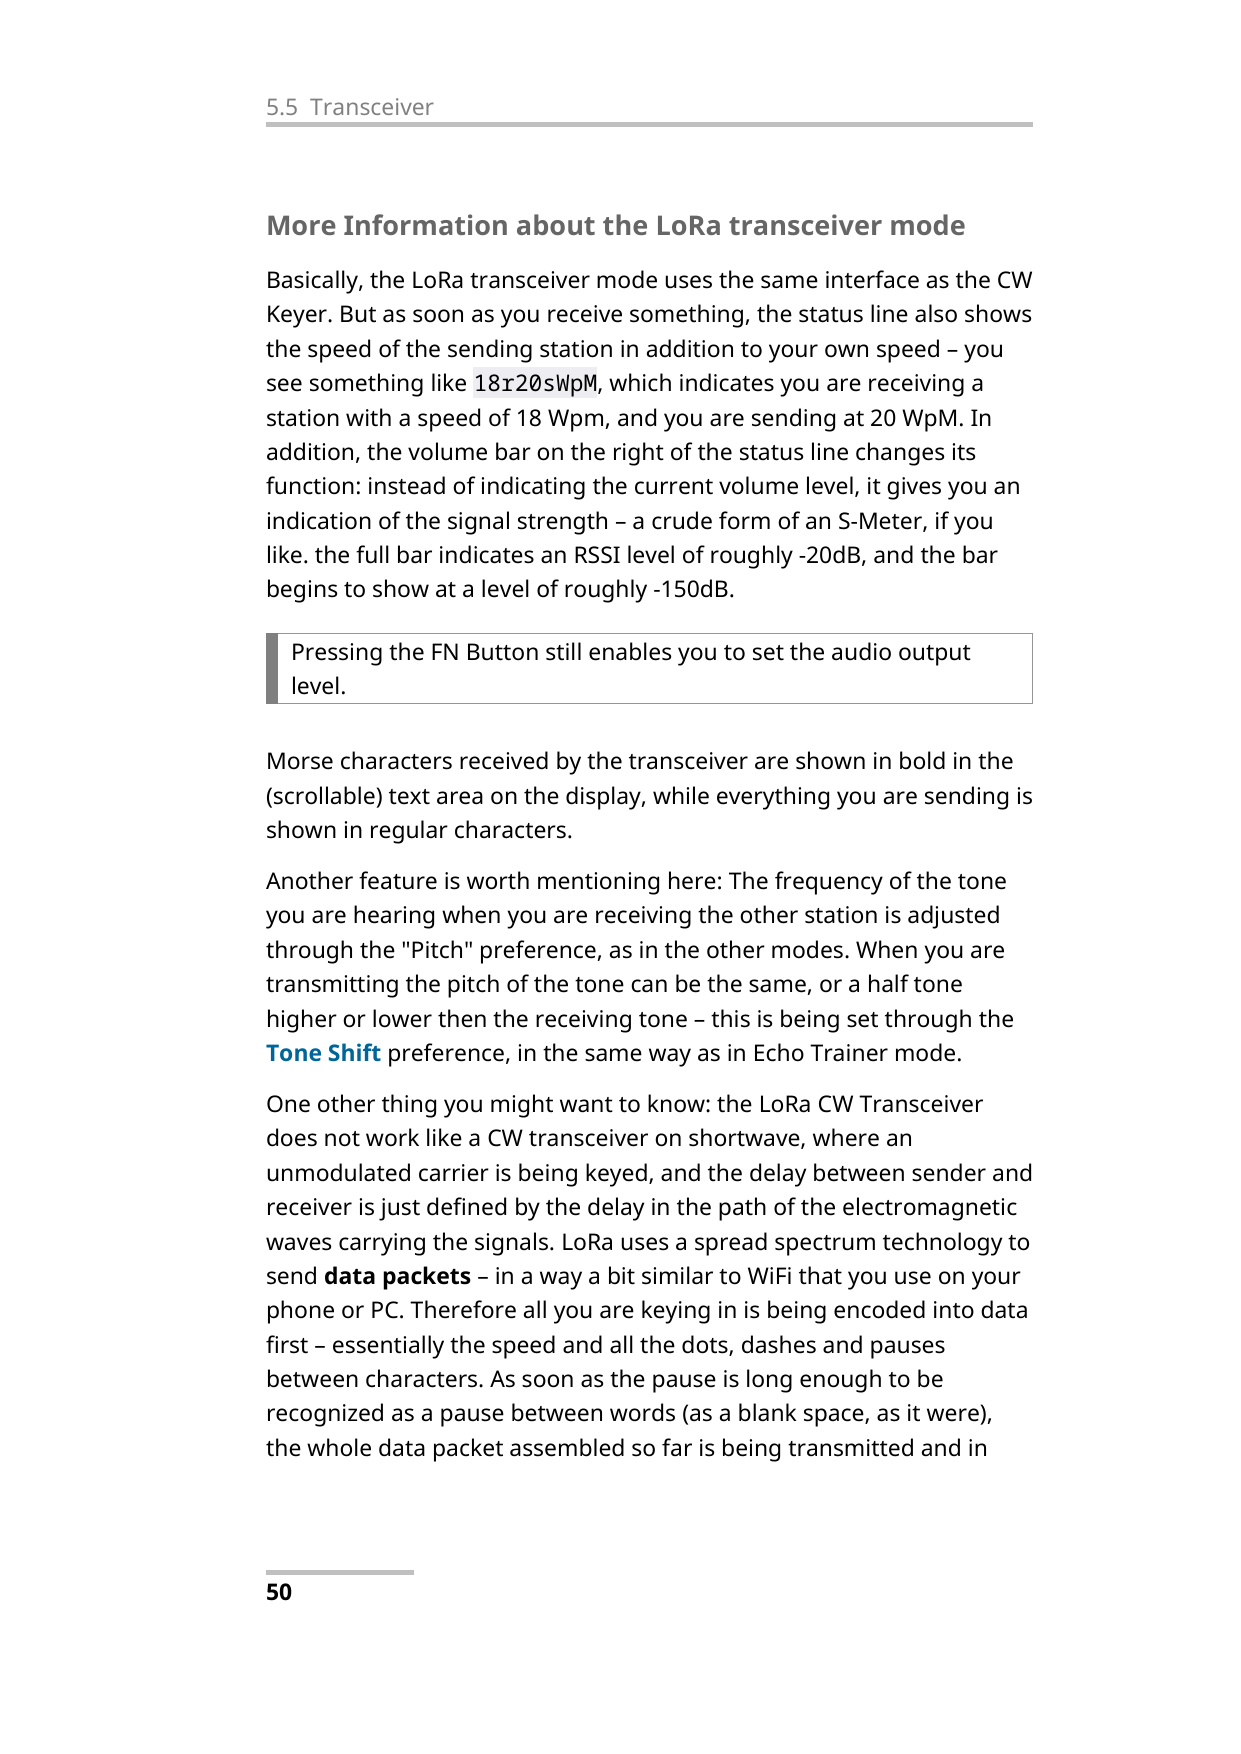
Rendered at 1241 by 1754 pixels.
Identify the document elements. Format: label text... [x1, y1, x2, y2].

text Pressing the FN Button still enables you to set the audio output level. [278, 634, 1032, 703]
text Morse characters received by the transceiver are shown in bold in the (scrollable) text area on the display, while everything you are sending is shown in regular characters. [266, 745, 1033, 845]
text Basically, the LoRa transceiver mode uses the same interface as the CW Keyer. But as soon as you receive something, the status line also shows the speed of the sending station in addition to your own speed – you see something like 18r20sWpM, which indicates you are receiving a station with a speed of 18 Wpm, and you are sending at 20 WpM. In addition, the volume bar on the right of the status line changes its function: instead of indicating the current volume level, it gives you an indication of the signal strength – a crude form of an S-Meter, if you like. the full bar indicates an RSSI level of roughly -20dB, and the bar begins to show at a level of roughly -150dB. [266, 264, 1033, 604]
text More Information about the LoRa transceiver mode [266, 207, 1033, 244]
text Another feature is worth mentioning here: The frequency of the tone you are hearing when you are receiving the other station is adjusted through the "Pitch" preference, as in the other modes. When you are transmitting the pitch of the tone can be the same, or a half tone higher or lower then the receiving tone – this is being set through the Tone Shift preference, in the same way as in Echo Trainer mode. [266, 865, 1033, 1068]
text One other thing you might want to know: the LoRa CW Transceiver does not work like a CW transceiver on shortwave, where an unmodulated carrier is being keyed, and the delay between sender and receiver is just defined by the delay in the path of the electromagnetic waves carrying the signals. LoRa uses a spread spectrum technology to send data packets – in a way a bit similar to WiFi that you use on your phone or PC. Therefore all you are keying in is being encoded into data first – essentially the speed and all the dots, dashes and pauses between characters. As soon as the pause is long enough to be recognized as a pause between words (as a blank space, as it were), the whole data packet assembled so far is being transmitted and in [266, 1088, 1033, 1463]
